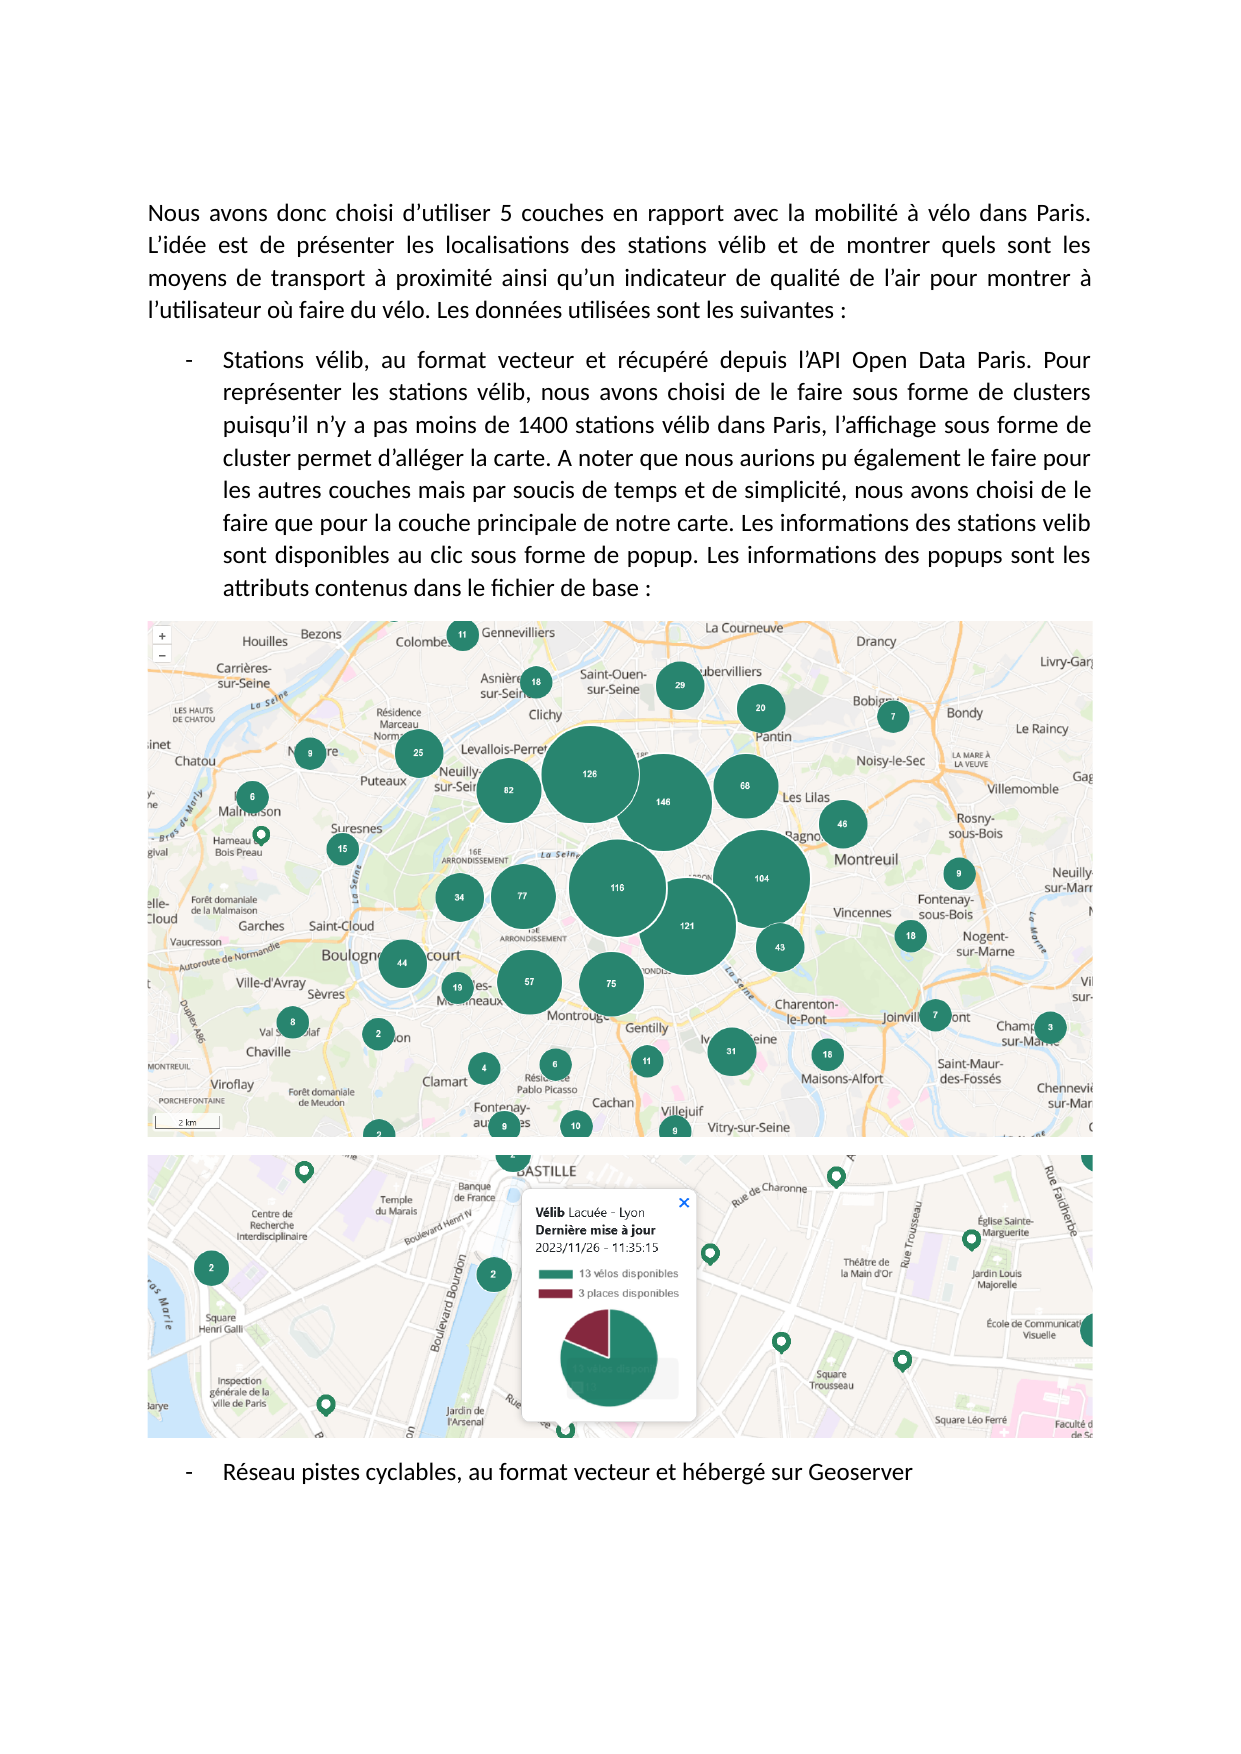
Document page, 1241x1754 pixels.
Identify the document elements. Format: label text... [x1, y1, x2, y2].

list Stations vélib, au format vecteur et récupéré depuis l’API Open Data Paris. Pour représenter les stations vélib, nous avons choisi de le faire sous forme de clusters puisqu’il n’y a pas moins de 1400 stations vélib dans Paris, l’affichage sous forme de cluster permet d’alléger la carte. A noter que nous aurions pu également le faire pour les autres couches mais par soucis de temps et de simplicité, nous avons choisi de le faire que pour la couche principale de notre carte. Les informations des stations velib sont disponibles au clic sous forme de popup. Les informations des popups sont les attributs contenus dans le fichier de base : [185, 344, 1093, 603]
text Nous avons donc choisi d’utiliser 5 couches en rapport avec la mobilité à vélo dans Paris. L’idée est de présenter les localisations des stations vélib et de montrer quels sont les moyens de transport à proximité ainsi qu’un indicateur de qualité de l’air pour montrer à l’utilisateur où faire du vélo. Les données utilisées sont les suivantes : [148, 197, 1093, 325]
list Réseau pistes cyclables, au format vecteur et hébergé sur Geoserver [185, 1457, 1093, 1487]
